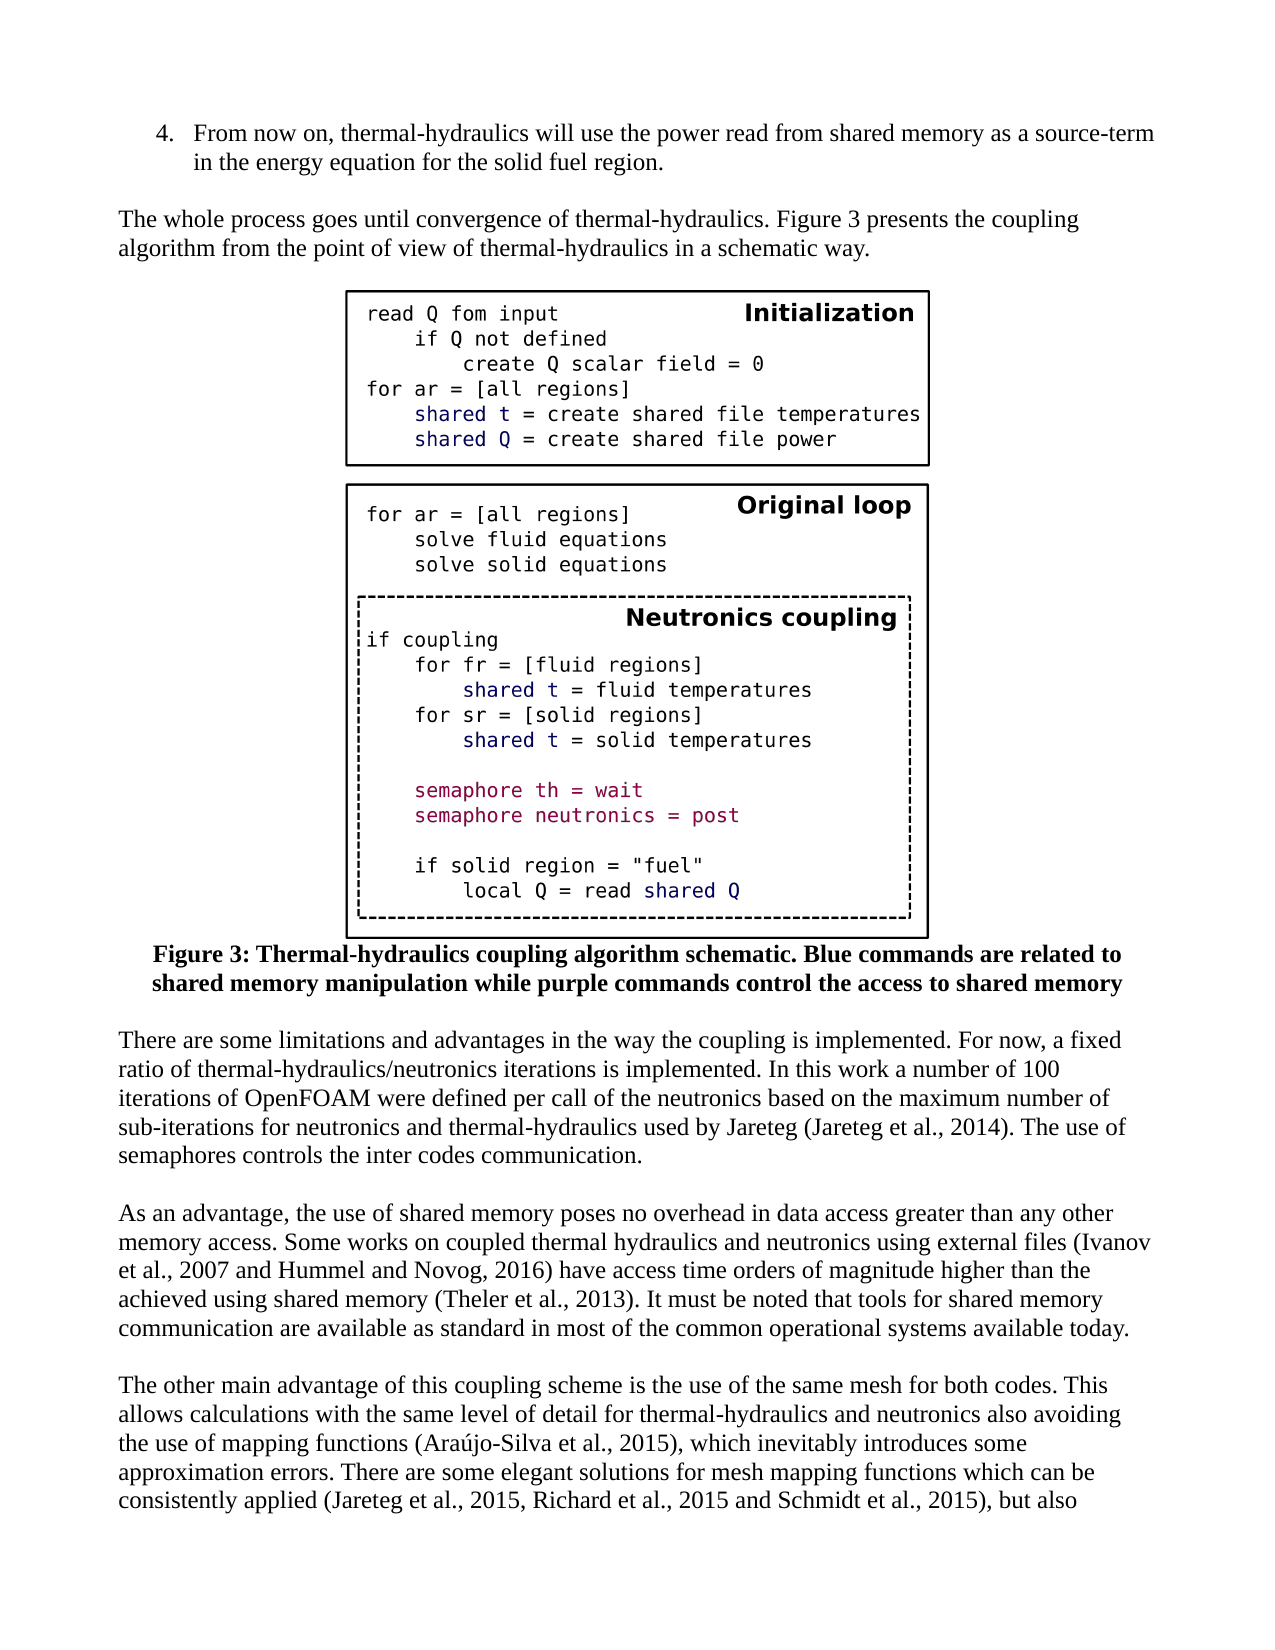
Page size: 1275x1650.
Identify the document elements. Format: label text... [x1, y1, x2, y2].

text There are some limitations and advantages in the way the coupling is implemented. For now, a fixed ratio of thermal-hydraulics/neutronics iterations is implemented. In this work a number of 100 iterations of OpenFOAM were defined per call of the neutronics based on the maximum number of sub-iterations for neutronics and thermal-hydraulics used by Jareteg (Jareteg et al., 2014). The use of semaphores controls the inter codes communication. [118, 1025, 1157, 1169]
text As an advantage, the use of shared memory poses no overhead in data access greater than any other memory access. Some works on coupled thermal hydraulics and neutronics using external files (Ivanov et al., 2007 and Hummel and Novog, 2016) have access time orders of magnitude higher than the achieved using shared memory (Theler et al., 2013). It must be noted that tools for shared memory communication are available as standard in most of the common operational systems available today. [118, 1198, 1157, 1342]
picture [345, 290, 930, 939]
list From now on, thermal-hydraulics will use the power read from shared memory as a source-term in the energy equation for the solid fuel region. [156, 118, 1157, 176]
text The whole process goes until convergence of thermal-hydraulics. Figure 3 presents the coupling algorithm from the point of view of thermal-hydraulics in a schematic way. [118, 204, 1157, 262]
text The other main advantage of this coupling scheme is the use of the same mesh for both codes. This allows calculations with the same level of detail for thermal-hydraulics and neutronics also avoiding the use of mapping functions (Araújo-Silva et al., 2015), which inevitably introduces some approximation errors. There are some elegant solutions for mesh mapping functions which can be consistently applied (Jareteg et al., 2015, Richard et al., 2015 and Schmidt et al., 2015), but also [118, 1370, 1157, 1514]
text Figure 3: Thermal-hydraulics coupling algorithm schematic. Blue commands are related to shared memory manipulation while purple commands control the access to shared memory [118, 291, 1157, 997]
